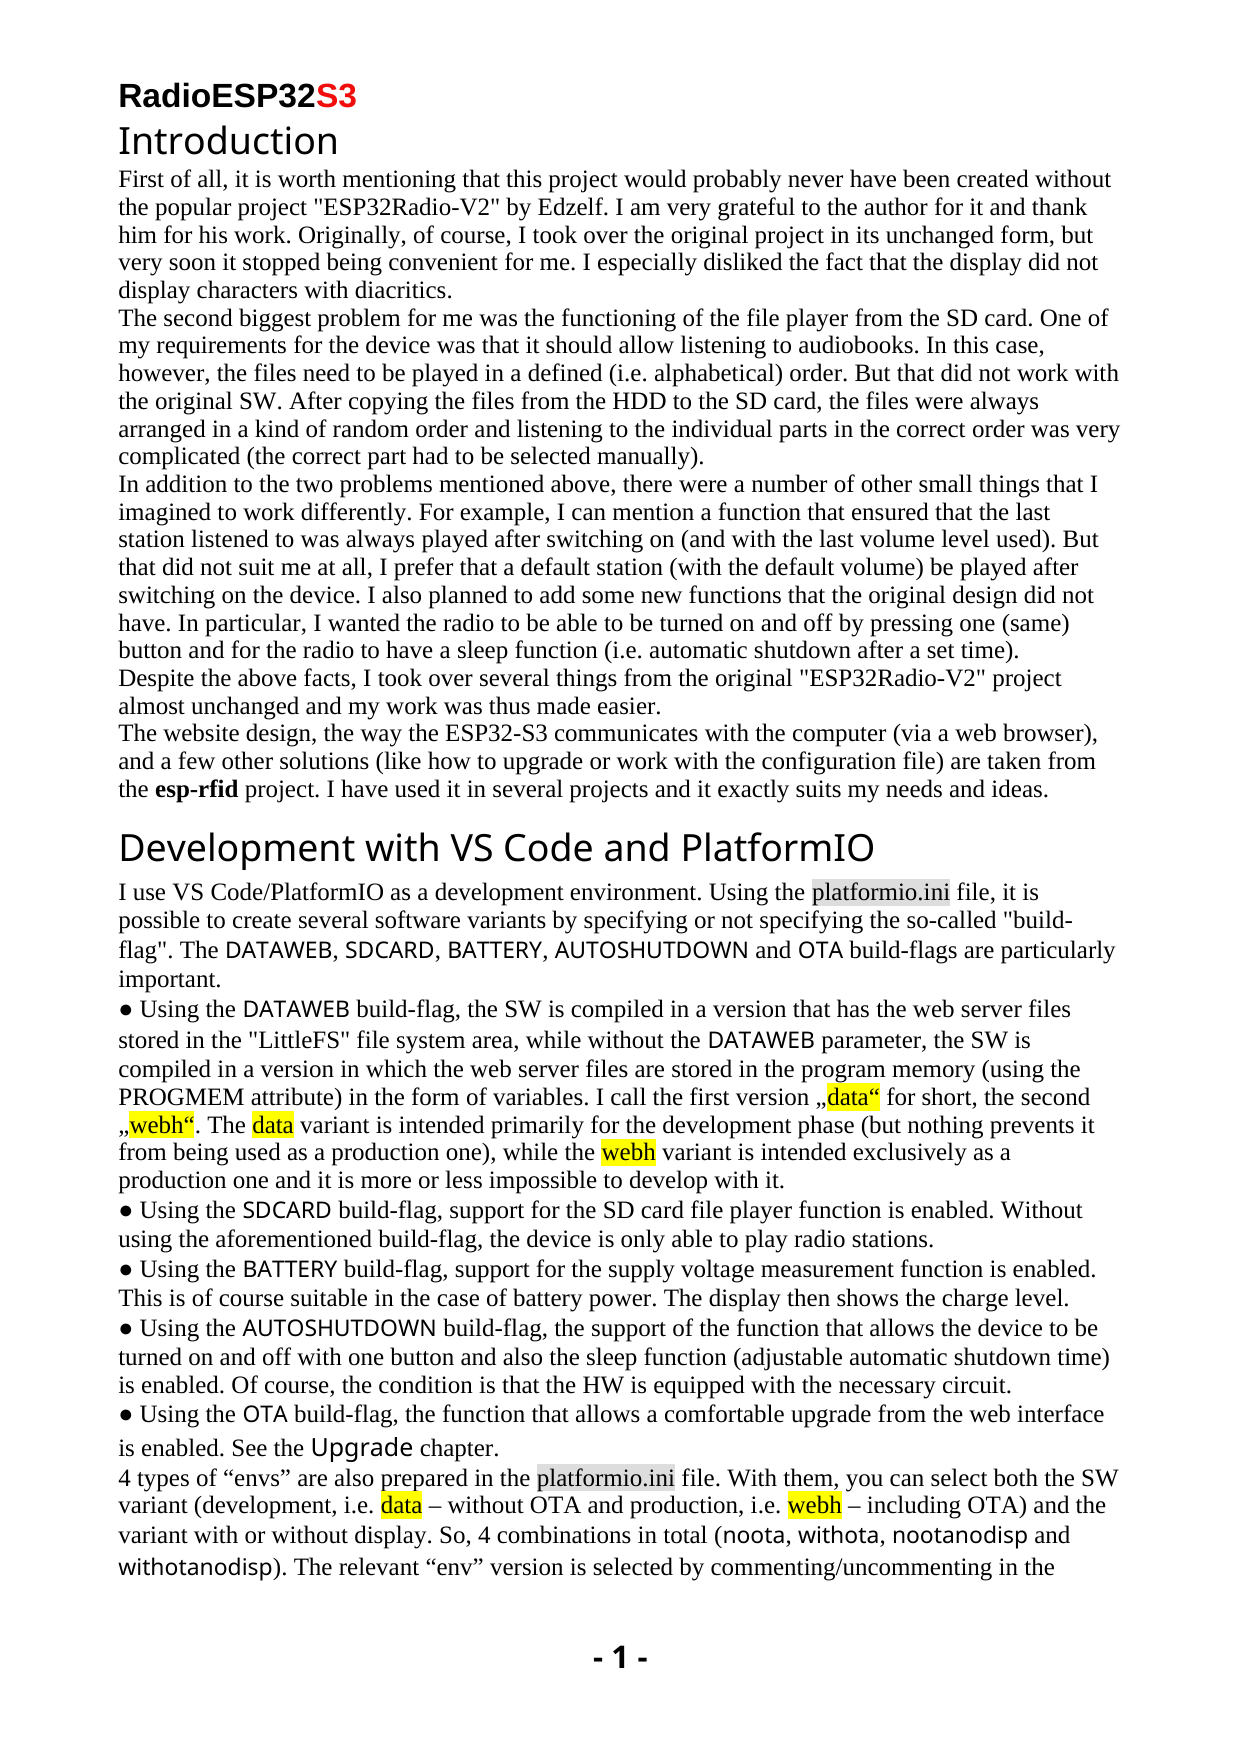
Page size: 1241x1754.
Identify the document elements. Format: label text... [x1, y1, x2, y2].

text First of all, it is worth mentioning that this project would probably never have been created without the popular project "ESP32Radio-V2" by Edzelf. I am very grateful to the author for it and thank him for his work. Originally, of course, I took over the original project in its unchanged form, but very soon it stopped being convenient for me. I especially disliked the fact that the display did not display characters with diacritics. [118, 165, 1122, 304]
subtitle RadioESP32S3 [118, 77, 1122, 114]
text ● Using the AUTOSHUTDOWN build-flag, the support of the function that allows the device to be turned on and off with one button and also the sleep function (adjustable automatic shutdown time) is enabled. Of course, the condition is that the HW is equipped with the necessary circuit. [118, 1312, 1122, 1398]
text I use VS Code/PlatformIO as a development environment. Using the platformio.ini file, it is possible to create several software variants by specifying or not specifying the so-called "build-flag". The DATAWEB, SDCARD, BATTERY, AUTOSHUTDOWN and OTA build-flags are particularly important. [118, 878, 1122, 993]
text In addition to the two problems mentioned above, there were a number of other small things that I imagined to work differently. For example, I can mention a function that ensured that the last station listened to was always played after switching on (and with the last volume level used). But that did not suit me at all, I prefer that a default station (with the default volume) be played after switching on the device. I also planned to add some new functions that the original design did not have. In particular, I wanted the radio to be able to be turned on and off by pressing one (same) button and for the radio to have a sleep function (i.e. automatic shutdown after a set time). [118, 470, 1122, 664]
text ● Using the OTA build-flag, the function that allows a comfortable upgrade from the web interface is enabled. See the Upgrade chapter. [118, 1398, 1122, 1464]
text Despite the above facts, I took over several things from the original "ESP32Radio-V2" project almost unchanged and my work was thus made easier. [118, 664, 1122, 719]
text ● Using the SDCARD build-flag, support for the SD card file player function is enabled. Without using the aforementioned build-flag, the device is only able to play radio stations. [118, 1194, 1122, 1253]
text 4 types of “envs” are also prepared in the platformio.ini file. With them, you can select both the SW variant (development, i.e. data – without OTA and production, i.e. webh – including OTA) and the variant with or without display. So, 4 combinations in total (noota, withota, nootanodisp and withotanodisp). The relevant “env” version is selected by commenting/uncommenting in the [118, 1464, 1122, 1582]
text ● Using the BATTERY build-flag, support for the supply voltage measurement function is enabled. This is of course suitable in the case of battery power. The display then shows the charge level. [118, 1253, 1122, 1312]
subtitle Introduction [118, 114, 1122, 165]
text The second biggest problem for me was the functioning of the file player from the SD card. One of my requirements for the device was that it should allow listening to audiobooks. In this case, however, the files need to be played in a defined (i.e. alphabetical) order. But that did not work with the original SW. After copying the files from the HDD to the SD card, the files were always arranged in a kind of random order and listening to the individual parts in the correct order was very complicated (the correct part had to be selected manually). [118, 304, 1122, 470]
subtitle Development with VS Code and PlatformIO [118, 821, 1122, 872]
text ● Using the DATAWEB build-flag, the SW is compiled in a version that has the web server files stored in the "LittleFS" file system area, while without the DATAWEB parameter, the SW is compiled in a version in which the web server files are stored in the program memory (using the PROGMEM attribute) in the form of variables. I call the first version „data“ for short, the second „webh“. The data variant is intended primarily for the development phase (but nothing prevents it from being used as a production one), while the webh variant is intended exclusively as a production one and it is more or less impossible to develop with it. [118, 993, 1122, 1194]
text The website design, the way the ESP32-S3 communicates with the computer (via a web browser), and a few other solutions (like how to upgrade or work with the configuration file) are taken from the esp-rfid project. I have used it in several projects and it exactly suits my needs and ideas. [118, 719, 1122, 803]
